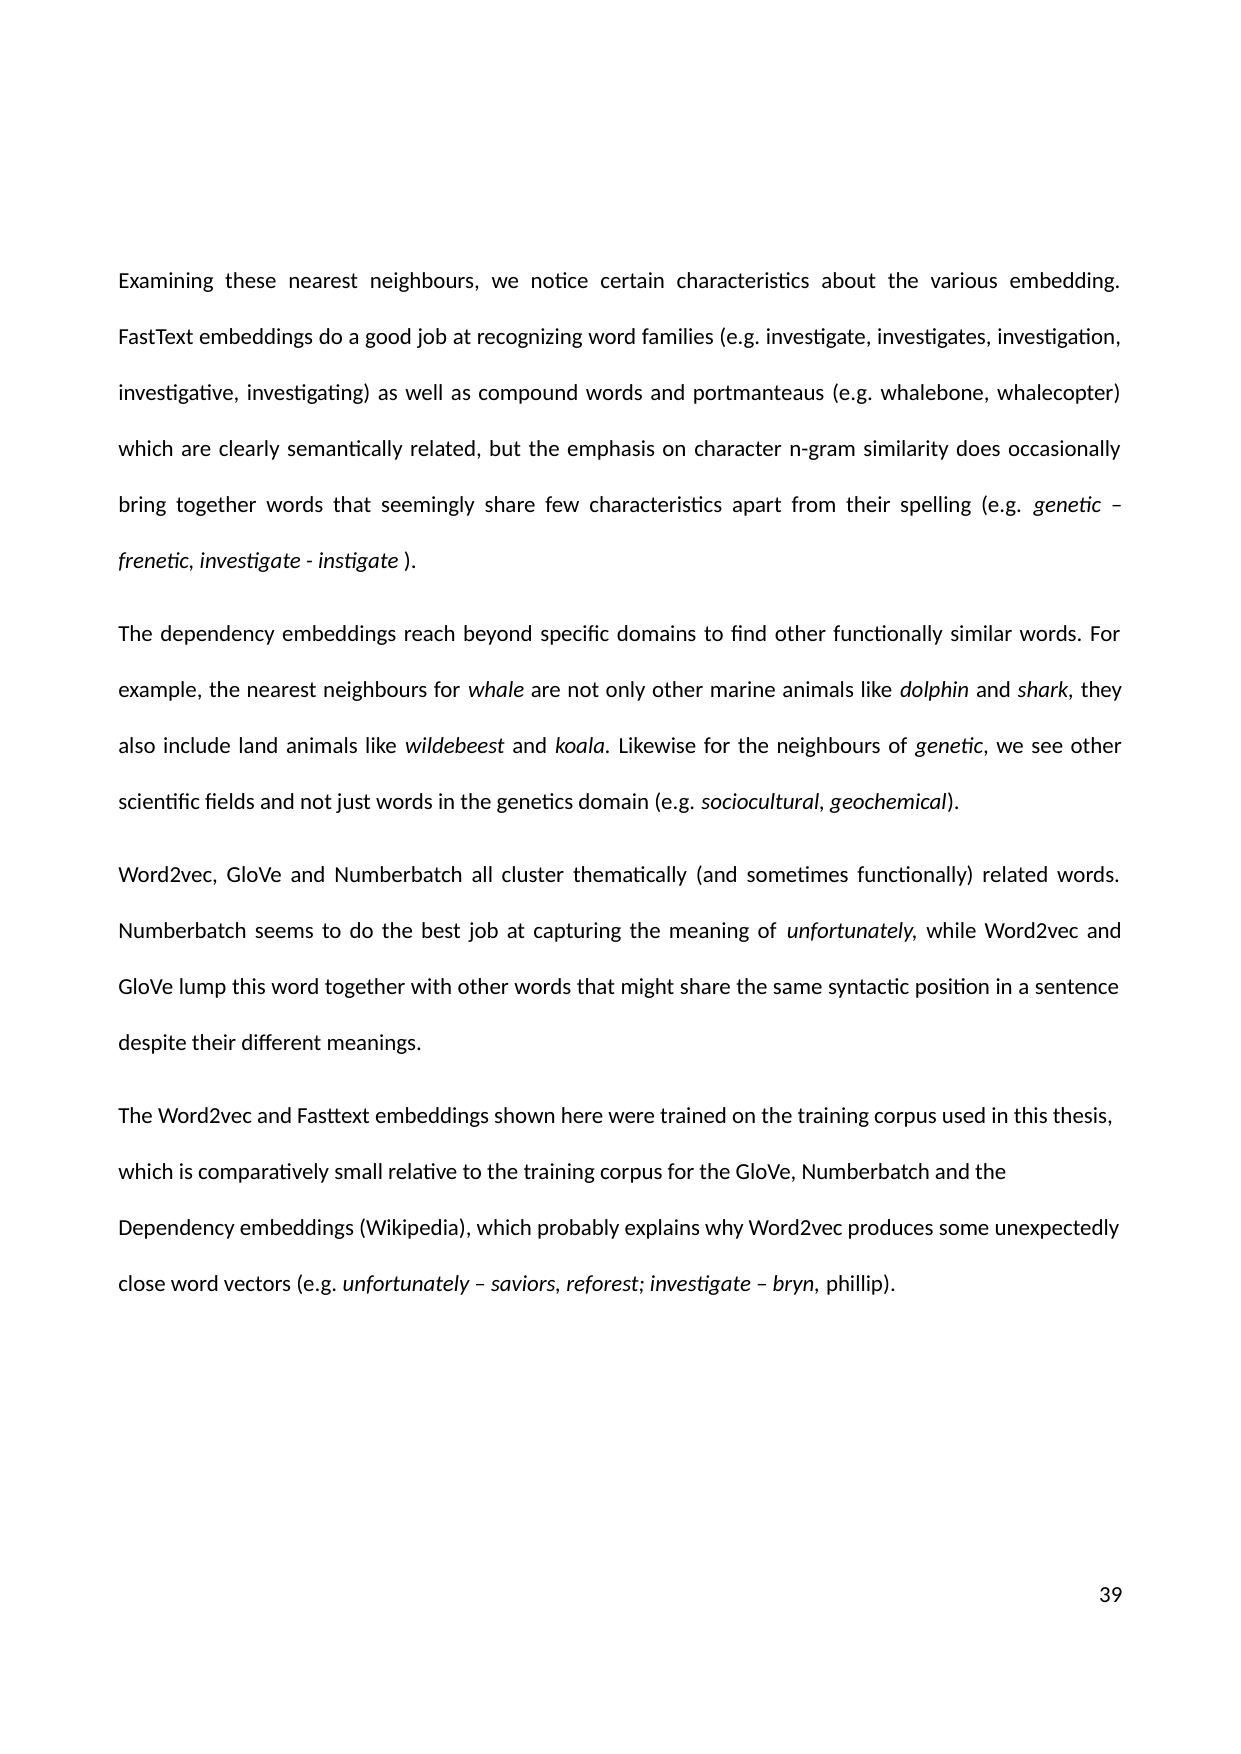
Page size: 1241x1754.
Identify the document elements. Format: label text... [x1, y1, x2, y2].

text The Word2vec and Fasttext embeddings shown here were trained on the training corpus used in this thesis, which is comparatively small relative to the training corpus for the GloVe, Numberbatch and the Dependency embeddings (Wikipedia), which probably explains why Word2vec produces some unexpectedly close word vectors (e.g. unfortunately – saviors, reforest; investigate – bryn, phillip). [118, 1101, 1122, 1297]
text The dependency embeddings reach beyond specific domains to find other functionally similar words. For example, the nearest neighbours for whale are not only other marine animals like dolphin and shark, they also include land animals like wildebeest and koala. Likewise for the neighbours of genetic, we see other scientific fields and not just words in the genetics domain (e.g. sociocultural, geochemical). [118, 619, 1122, 816]
text Word2vec, GloVe and Numberbatch all cluster thematically (and sometimes functionally) related words. Numberbatch seems to do the best job at capturing the meaning of unfortunately, while Word2vec and GloVe lump this word together with other words that might share the same syntactic position in a sentence despite their different meanings. [118, 860, 1122, 1056]
text Examining these nearest neighbours, we notice certain characteristics about the various embedding. FastText embeddings do a good job at recognizing word families (e.g. investigate, investigates, investigation, investigative, investigating) as well as compound words and portmanteaus (e.g. whalebone, whalecopter) which are clearly semantically related, but the emphasis on character n-gram similarity does occasionally bring together words that seemingly share few characteristics apart from their spelling (e.g. genetic – frenetic, investigate - instigate ). [118, 266, 1122, 575]
